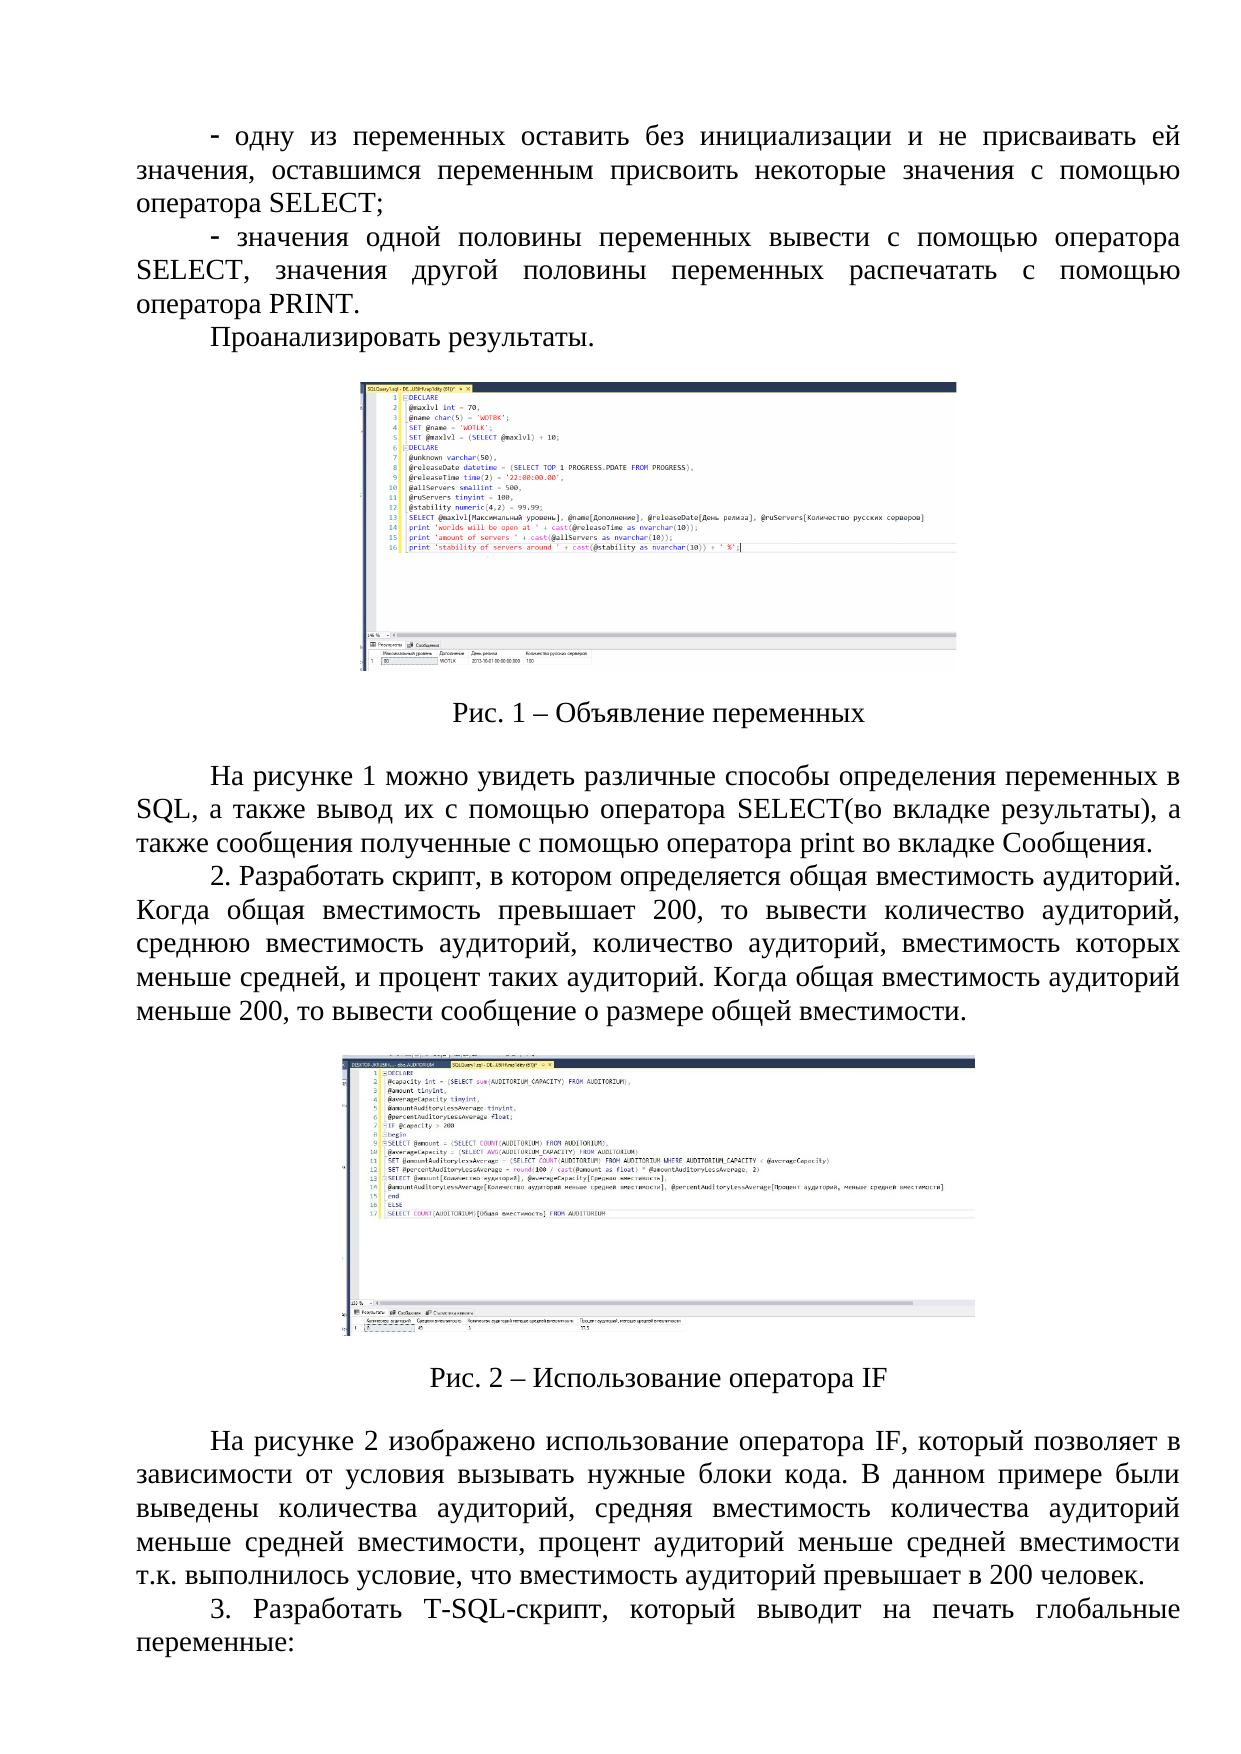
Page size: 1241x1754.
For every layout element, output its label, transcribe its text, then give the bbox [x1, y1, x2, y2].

text Проанализировать результаты. [136, 319, 1181, 353]
text  одну из переменных оставить без инициализации и не присваивать ей значения, оставшимся переменным присвоить некоторые значения с помощью оператора SELECT; [136, 118, 1181, 219]
text Рис. 1 – Объявление переменных [136, 695, 1181, 729]
text  значения одной половины переменных вывести с помощью оператора SELECT, значения другой половины переменных распечатать с помощью оператора PRINT. [136, 219, 1181, 319]
text 2. Разработать скрипт, в котором определяется общая вместимость аудиторий. Когда общая вместимость превышает 200, то вывести количество аудиторий, среднюю вместимость аудиторий, количество аудиторий, вместимость которых меньше средней, и процент таких аудиторий. Когда общая вместимость аудиторий меньше 200, то вывести сообщение о размере общей вместимости. [136, 858, 1181, 1026]
text На рисунке 1 можно увидеть различные способы определения переменных в SQL, а также вывод их с помощью оператора SELECT(во вкладке результаты), а также сообщения полученные с помощью оператора print во вкладке Сообщения. [136, 758, 1181, 858]
picture [360, 382, 957, 671]
text Рис. 2 – Использование оператора IF [136, 1360, 1181, 1394]
text На рисунке 2 изображено использование оператора IF, который позволяет в зависимости от условия вызывать нужные блоки кода. В данном примере были выведены количества аудиторий, средняя вместимость количества аудиторий меньше средней вместимости, процент аудиторий меньше средней вместимости т.к. выполнилось условие, что вместимость аудиторий превышает в 200 человек. [136, 1423, 1181, 1591]
text 3. Разработать T-SQL-скрипт, который выводит на печать глобальные переменные: [136, 1591, 1181, 1658]
picture [342, 1055, 975, 1336]
